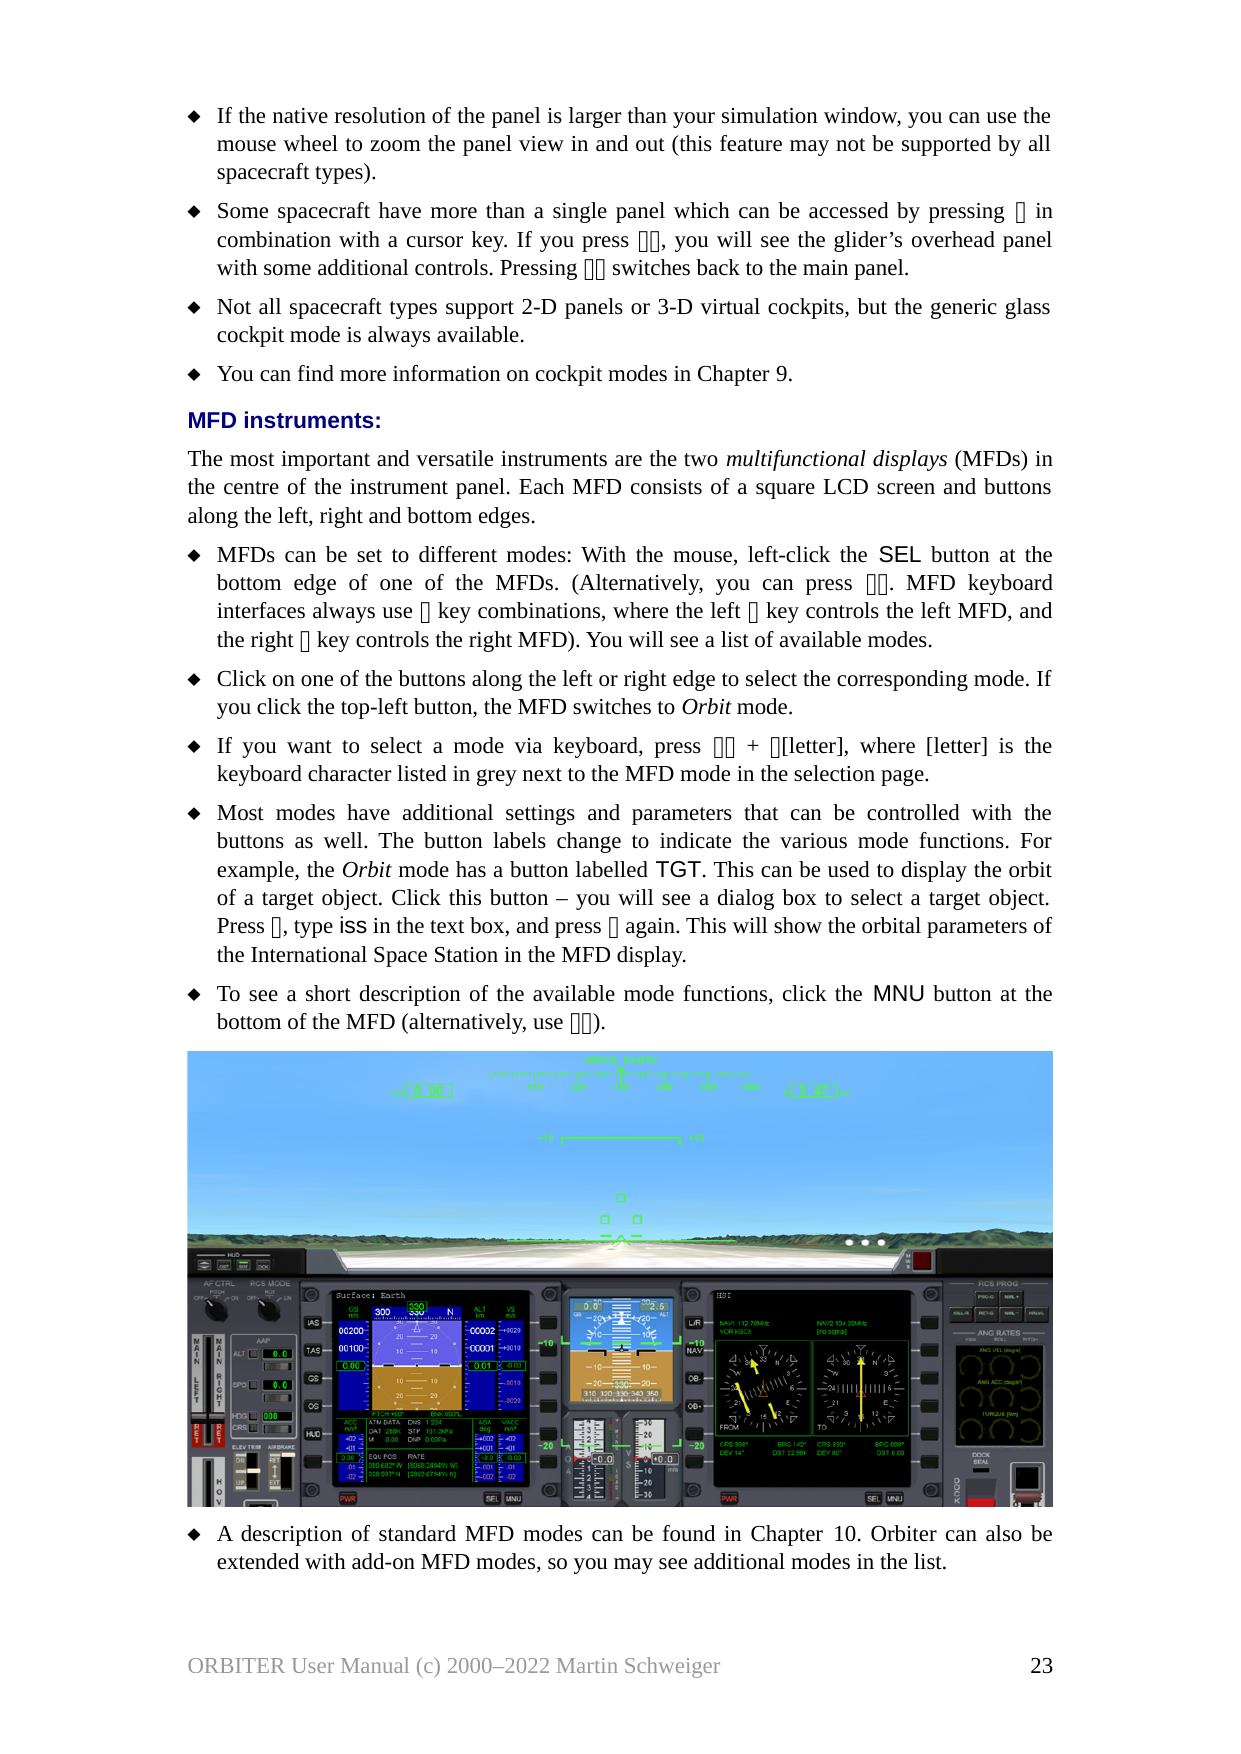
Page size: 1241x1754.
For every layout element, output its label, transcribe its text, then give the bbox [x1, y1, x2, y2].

list You can find more information on cockpit modes in Chapter 9. [187, 359, 1053, 387]
list To see a short description of the available mode functions, click the MNU button at the bottom of the MFD (alternatively, use ). [187, 978, 1053, 1035]
list Most modes have additional settings and parameters that can be controlled with the buttons as well. The button labels change to indicate the various mode functions. For example, the Orbit mode has a button labelled TGT. This can be used to display the orbit of a target object. Click this button – you will see a dialog box to select a target object. Press , type iss in the text box, and press  again. This will show the orbital parameters of the International Space Station in the MFD display. [187, 798, 1053, 968]
list Click on one of the buttons along the left or right edge to select the corresponding mode. If you click the top-left button, the MFD switches to Orbit mode. [187, 663, 1053, 720]
list A description of standard MFD modes can be found in Chapter 10. Orbiter can also be extended with add-on MFD modes, so you may see additional modes in the list. [187, 1507, 1053, 1575]
list If you want to select a mode via keyboard, press  + [letter], where [letter] is the keyboard character listed in grey next to the MFD mode in the selection page. [187, 731, 1053, 787]
list [187, 1046, 1053, 1051]
picture [187, 1051, 1053, 1507]
text The most important and versatile instruments are the two multifunctional displays (MFDs) in the centre of the instrument panel. Each MFD consists of a square LCD screen and buttons along the left, right and bottom edges. [187, 444, 1053, 529]
list If the native resolution of the panel is larger than your simulation window, you can use the mouse wheel to zoom the panel view in and out (this feature may not be supported by all spacecraft types). [187, 100, 1053, 185]
list MFDs can be set to different modes: With the mouse, left-click the SEL button at the bottom edge of one of the MFDs. (Alternatively, you can press . MFD keyboard interfaces always use  key combinations, where the left  key controls the left MFD, and the right  key controls the right MFD). You will see a list of available modes. [187, 539, 1053, 653]
list Some spacecraft have more than a single panel which can be accessed by pressing  in combination with a cursor key. If you press , you will see the glider’s overhead panel with some additional controls. Pressing  switches back to the main panel. [187, 196, 1053, 281]
subtitle MFD instruments: [187, 407, 1053, 433]
list Not all spacecraft types support 2-D panels or 3-D virtual cockpits, but the generic glass cockpit mode is always available. [187, 292, 1053, 348]
